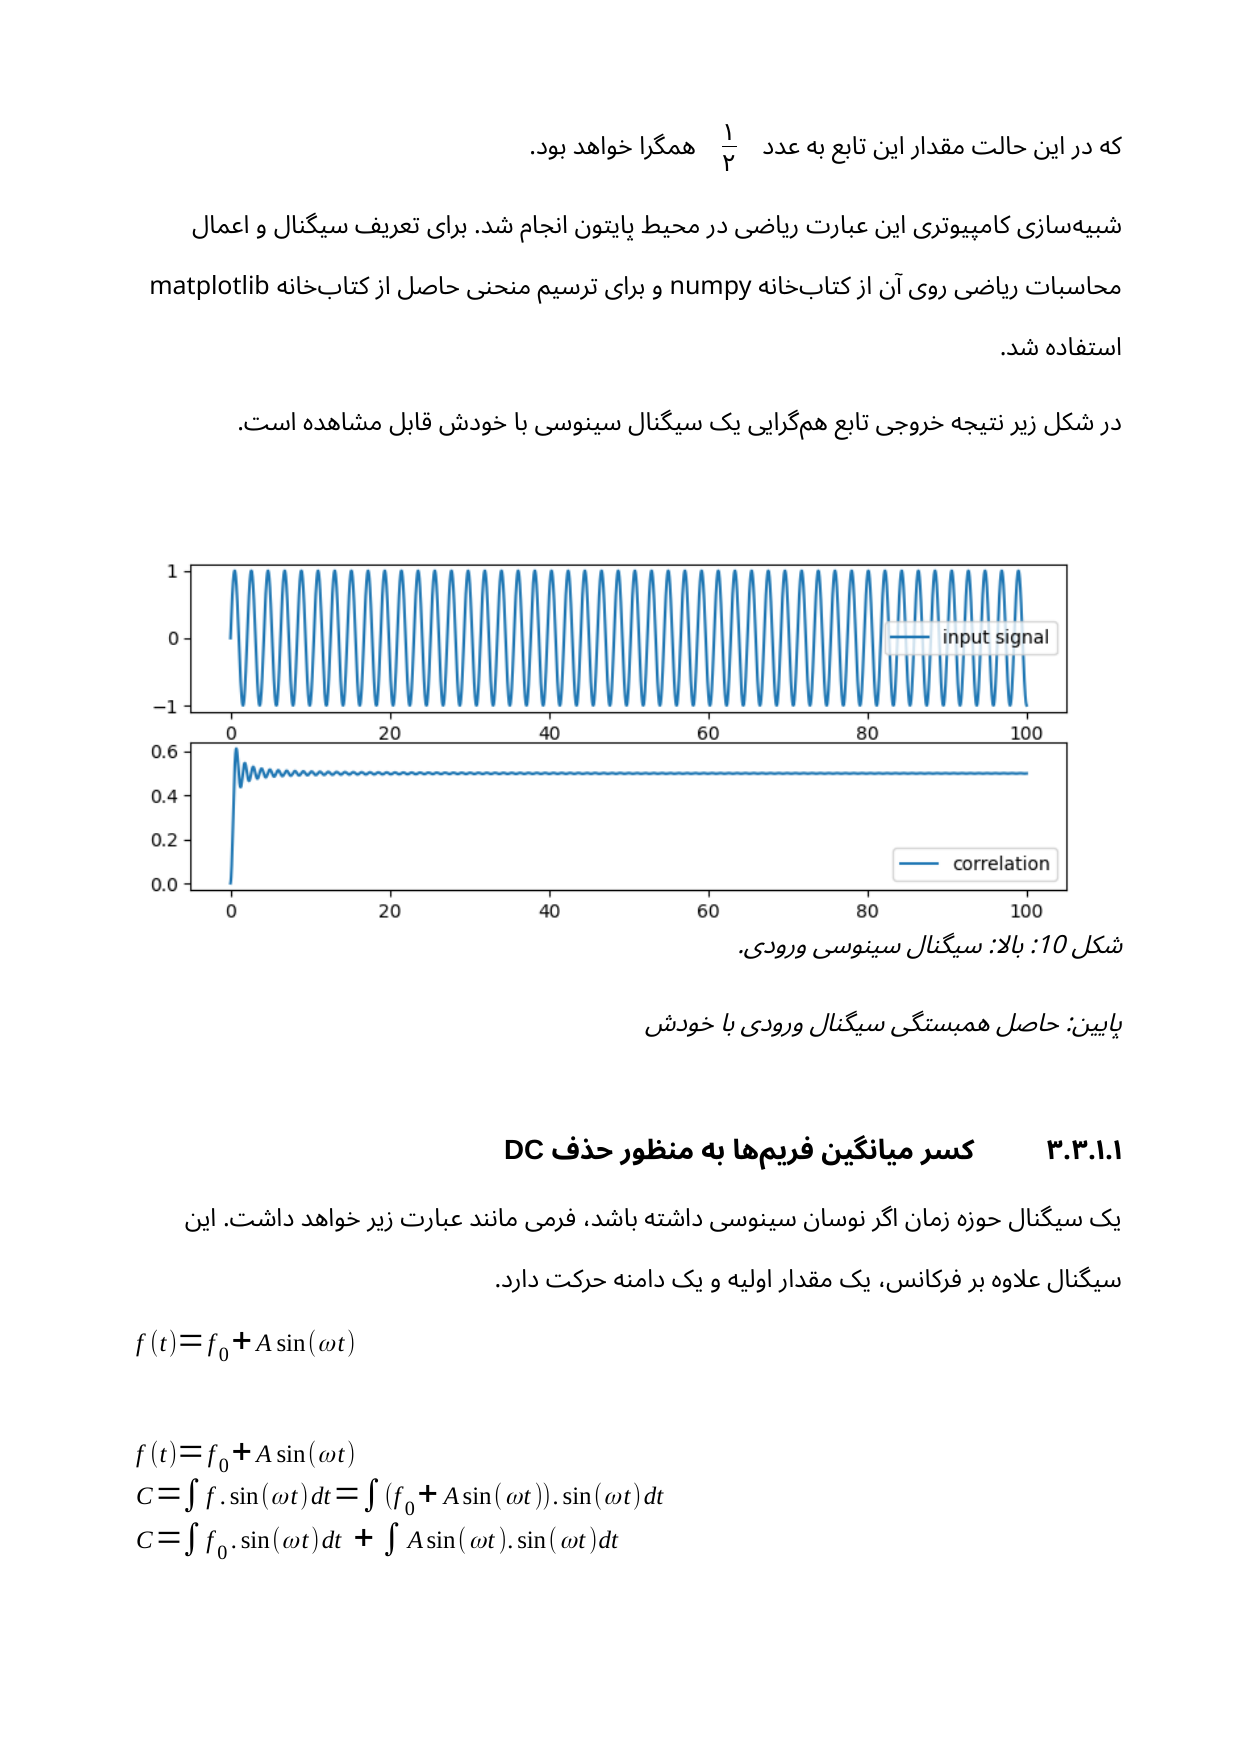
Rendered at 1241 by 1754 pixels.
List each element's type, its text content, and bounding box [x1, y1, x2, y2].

text که در این حالت مقدار این تابع به عدد همگرا خواهد بود. [118, 118, 1122, 177]
text شکل 10: بالا: سیگنال سینوسی ورودی. [118, 919, 1122, 972]
text پایین: حاصل همبستگی سیگنال ورودی با خودش [118, 997, 1122, 1049]
text شبیه‌سازی کامپیوتری این عبارت ریاضی در محیط پایتون انجام شد. برای تعریف سیگنال و اعمال محاسبات ریاضی روی آن از کتاب‌خانه numpy و برای ترسیم منحنی حاصل از کتاب‌خانه matplotlib استفاده شد. [118, 199, 1122, 374]
text یک سیگنال حوزه زمان اگر نوسان سینوسی داشته باشد، فرمی مانند عبارت زیر خواهد داشت. این سیگنال علاوه بر فرکانس، یک مقدار اولیه و یک دامنه حرکت دارد. [118, 1192, 1122, 1306]
subtitle کسر میانگین فریم‌ها به منظور حذف DC [118, 1121, 1122, 1179]
text در شکل زیر نتیجه خروجی تابع هم‌گرایی یک سیگنال سینوسی با خودش قابل مشاهده است. [118, 396, 1122, 449]
picture [118, 537, 1123, 919]
